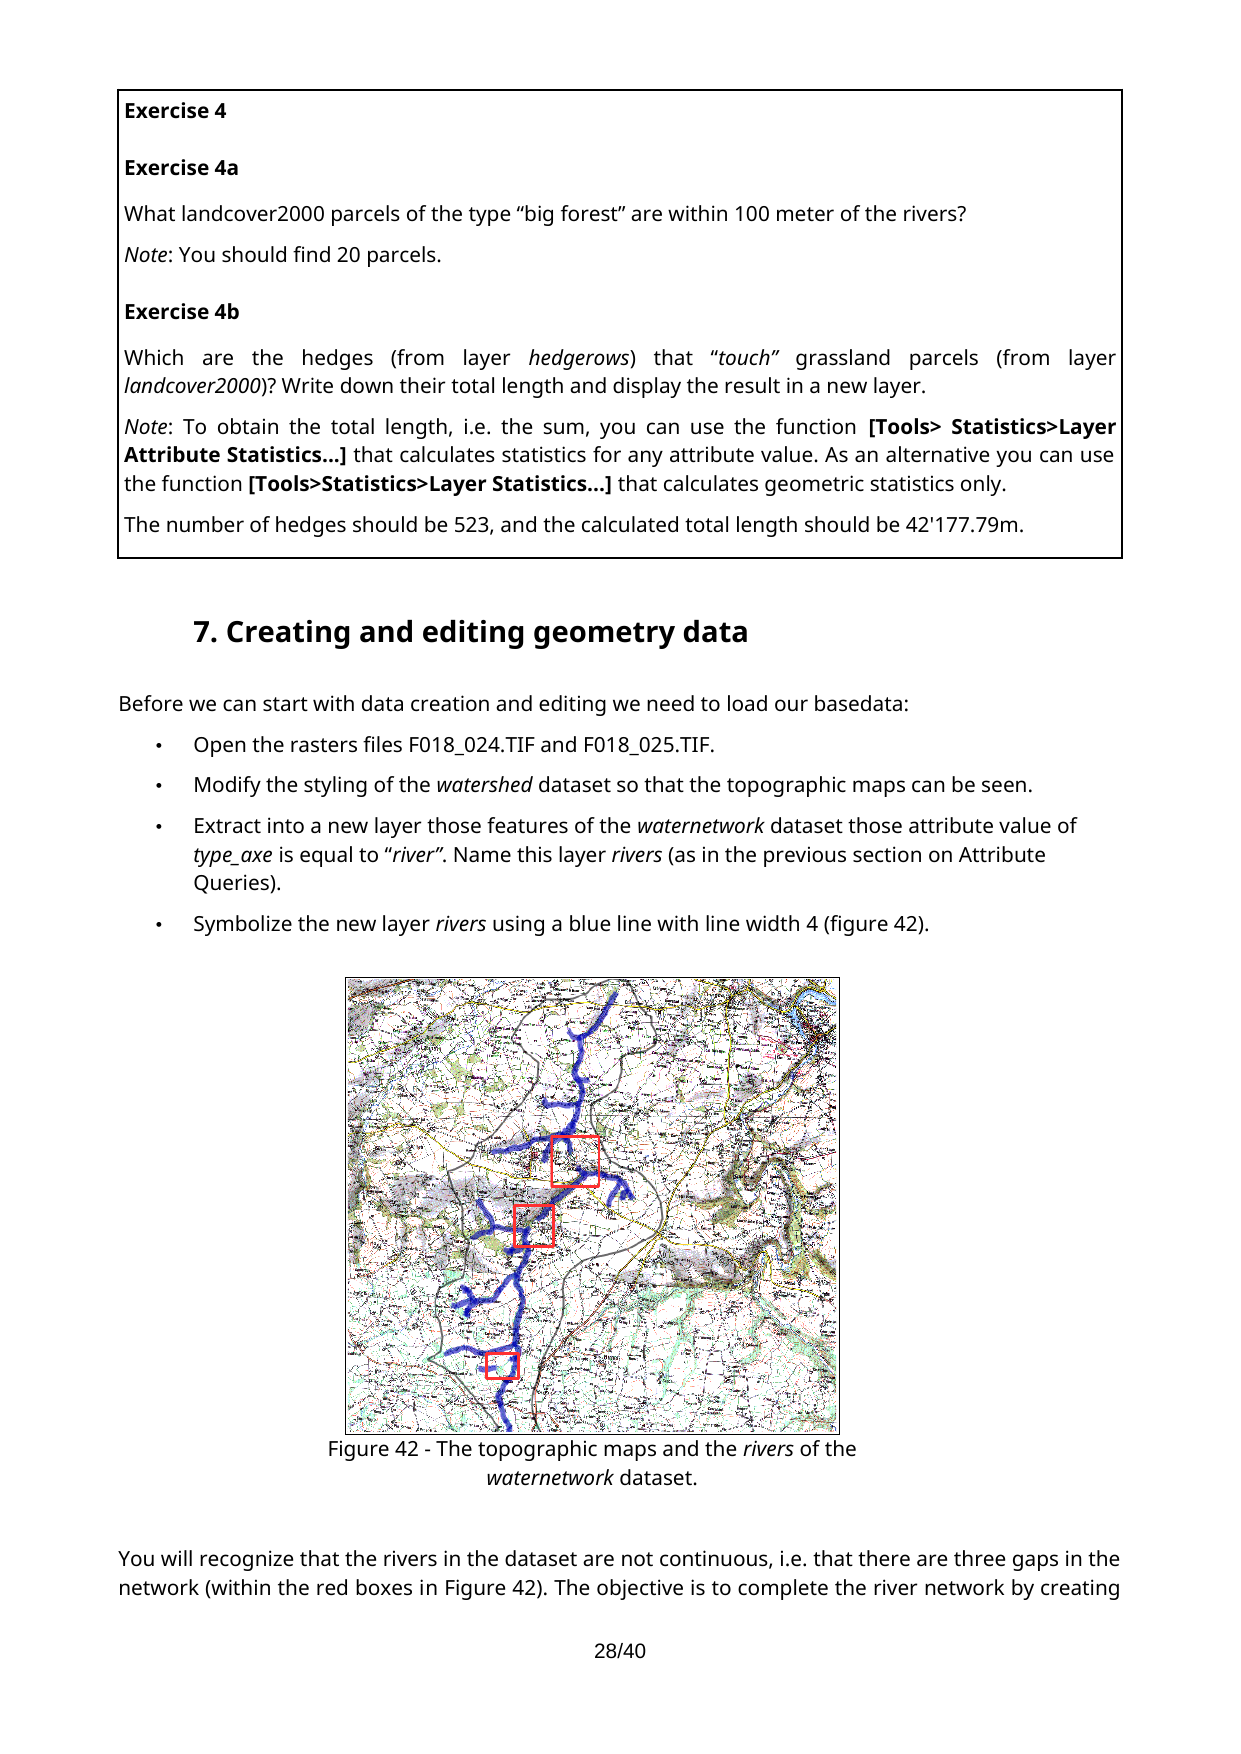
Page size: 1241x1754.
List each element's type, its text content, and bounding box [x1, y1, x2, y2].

list Modify the styling of the watershed dataset so that the topographic maps can be seen. [156, 771, 1122, 799]
list Open the rasters files F018_024.TIF and F018_025.TIF. [156, 730, 1122, 758]
table_header Exercise 4 Exercise 4a What landcover2000 parcels of the type “big forest” are within 100 meter of the rivers? Note: You should find 20 parcels. Exercise 4b Which are the hedges (from layer hedgerows) that “touch” grassland parcels (from layer landcover2000)? Write down their total length and display the result in a new layer. Note: To obtain the total length, i.e. the sum, you can use the function [Tools> Statistics>Layer Attribute Statistics...] that calculates statistics for any attribute value. As an alternative you can use the function [Tools>Statistics>Layer Statistics...] that calculates geometric statistics only. The number of hedges should be 523, and the calculated total length should be 42'177.79m. [119, 91, 1121, 557]
list 7. Creating and editing geometry data [156, 612, 1122, 651]
picture [347, 979, 837, 1432]
list Symbolize the new layer rivers using a blue line with line width 4 (figure 42). [156, 909, 1122, 937]
text Before we can start with data creation and editing we need to load our basedata: [118, 689, 1122, 717]
list Figure 42 - The topographic maps and the rivers of the waternetwork dataset. [303, 989, 880, 1491]
text You will recognize that the rivers in the dataset are not continuous, i.e. that there are three gaps in the network (within the red boxes in Figure 42). The objective is to complete the river network by creating [118, 1544, 1122, 1601]
list Extract into a new layer those features of the waternetwork dataset those attribute value of type_axe is equal to “river”. Name this layer rivers (as in the previous section on Attribute Queries). [156, 811, 1122, 897]
